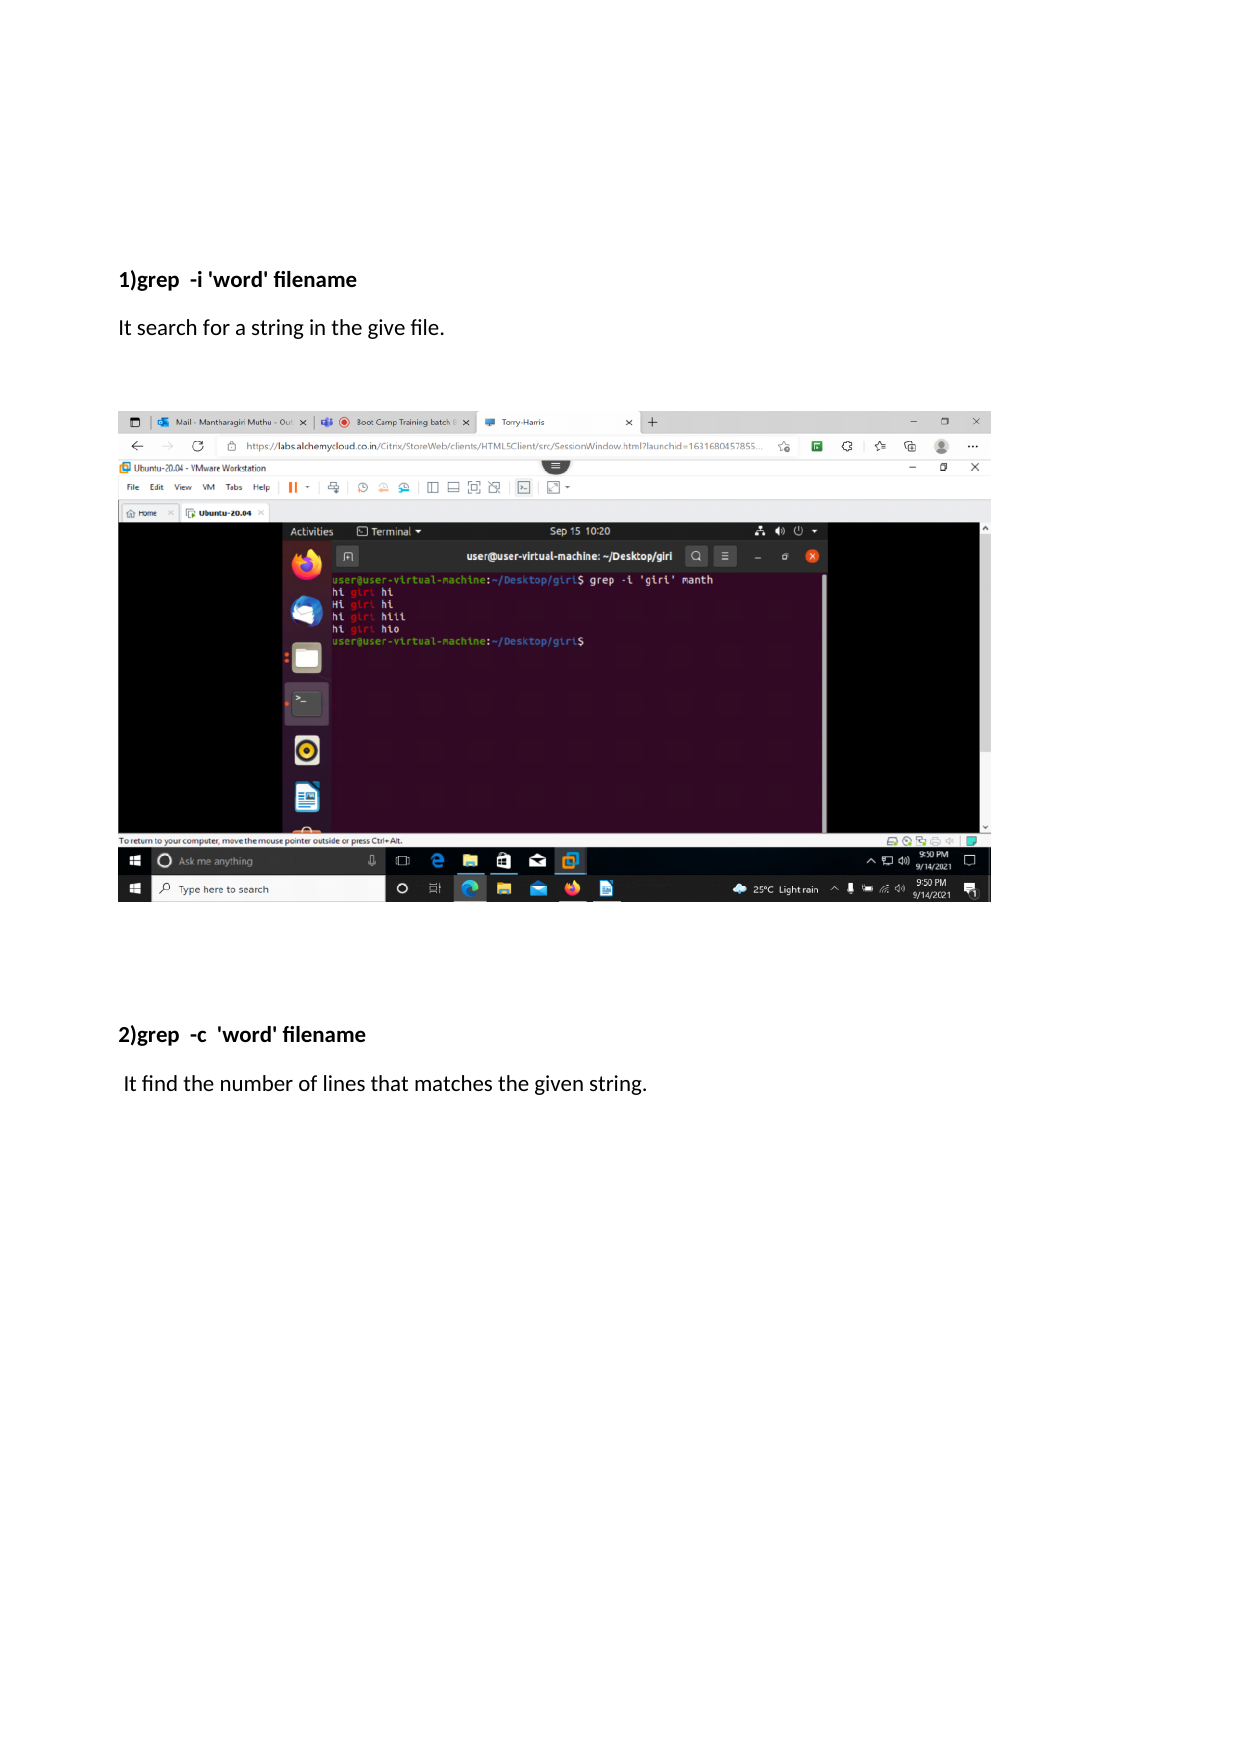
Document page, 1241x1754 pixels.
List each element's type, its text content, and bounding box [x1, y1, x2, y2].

text 2)grep -c 'word' filename [118, 1020, 1122, 1048]
text 1)grep -i 'word' filename [118, 265, 1122, 293]
text It find the number of lines that matches the given string. [118, 1069, 1122, 1097]
text It search for a string in the give file. [118, 313, 1122, 342]
